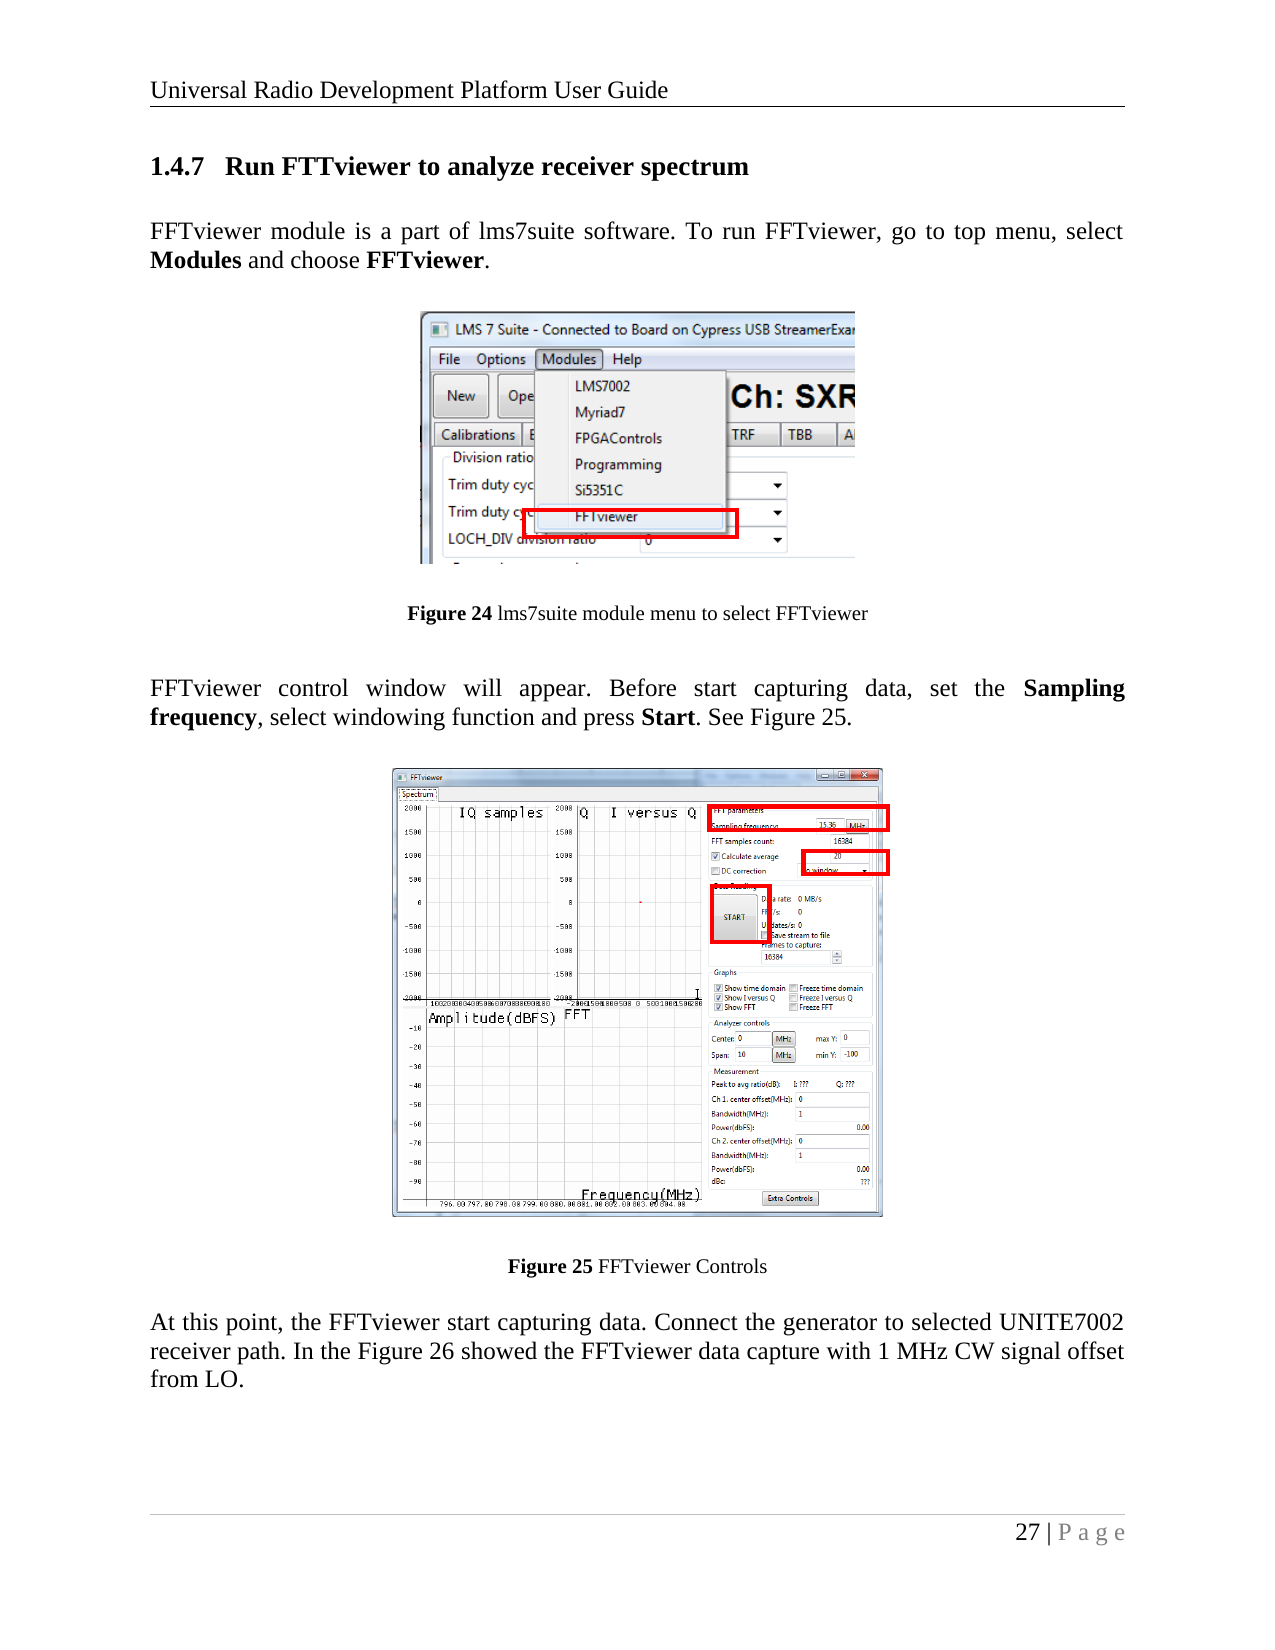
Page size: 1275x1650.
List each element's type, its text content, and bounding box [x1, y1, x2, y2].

text Figure 25 FFTviewer Controls [150, 1254, 1125, 1278]
picture [392, 768, 883, 1217]
picture [712, 809, 883, 828]
text FFTviewer module is a part of lms7suite software. To run FFTviewer, go to top menu, select Modules and choose FFTviewer. [150, 216, 1125, 274]
subtitle Run FTTviewer to analyze receiver spectrum [150, 150, 1125, 181]
text At this point, the FFTviewer start capturing data. Connect the generator to selected UNITE7002 receiver path. In the Figure 26 showed the FFTviewer data capture with 1 MHz CW signal offset from LO. [150, 1307, 1125, 1393]
text Figure 24 lms7suite module menu to select FFTviewer [150, 601, 1125, 625]
picture [806, 853, 883, 872]
picture [420, 311, 855, 564]
text FFTviewer control window will appear. Before start capturing data, set the Sampling frequency, select windowing function and press Start. See Figure 25. [150, 673, 1125, 731]
